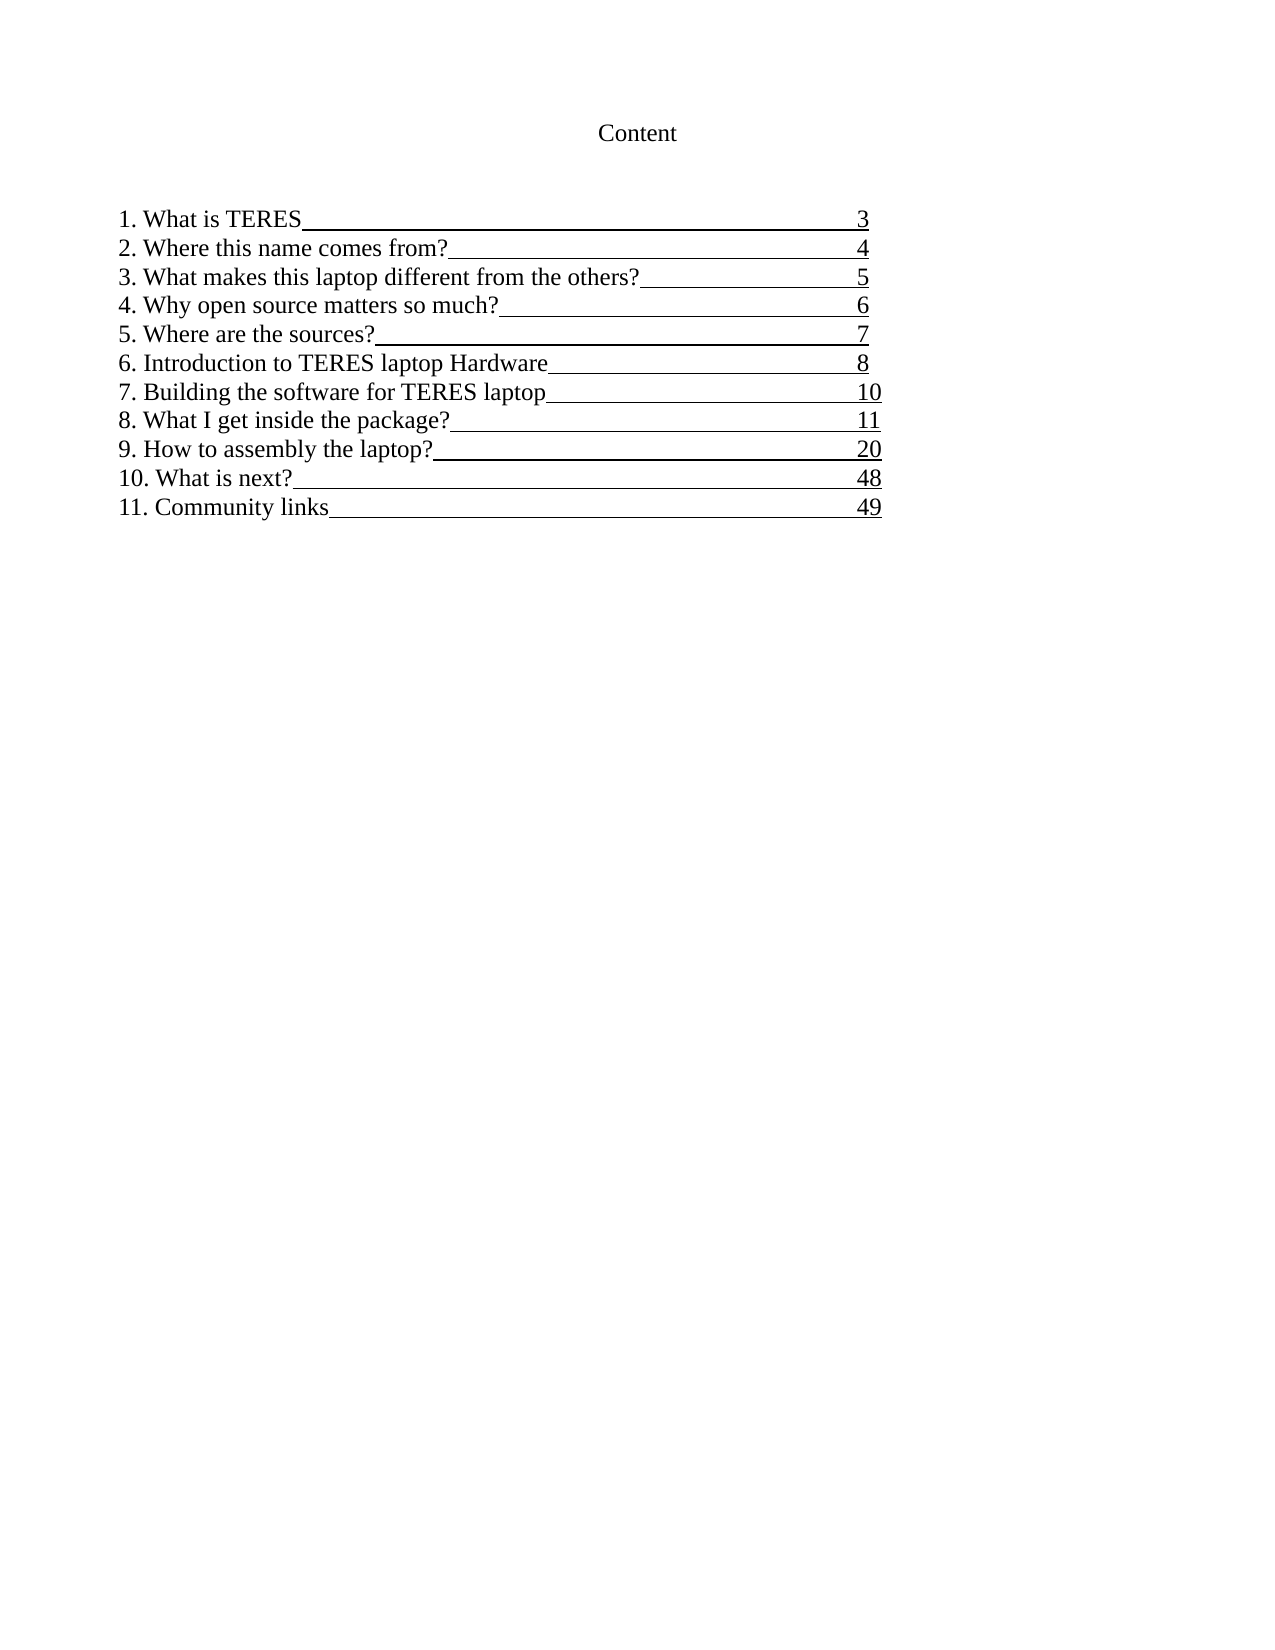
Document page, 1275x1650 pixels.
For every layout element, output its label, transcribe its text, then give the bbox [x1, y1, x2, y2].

text 7. Building the software for TERES laptop 10 [118, 377, 1157, 406]
text 2. Where this name comes from? 4 [118, 233, 1157, 262]
text 1. What is TERES 3 [118, 204, 1157, 233]
text Content [118, 118, 1157, 147]
text 11. Community links 49 [118, 492, 1157, 521]
text 10. What is next? 48 [118, 463, 1157, 492]
text 6. Introduction to TERES laptop Hardware 8 [118, 348, 1157, 377]
text 8. What I get inside the package? 11 [118, 406, 1157, 434]
text 3. What makes this laptop different from the others? 5 [118, 262, 1157, 291]
text 5. Where are the sources? 7 [118, 319, 1157, 348]
text 4. Why open source matters so much? 6 [118, 291, 1157, 319]
text 9. How to assembly the laptop? 20 [118, 434, 1157, 463]
